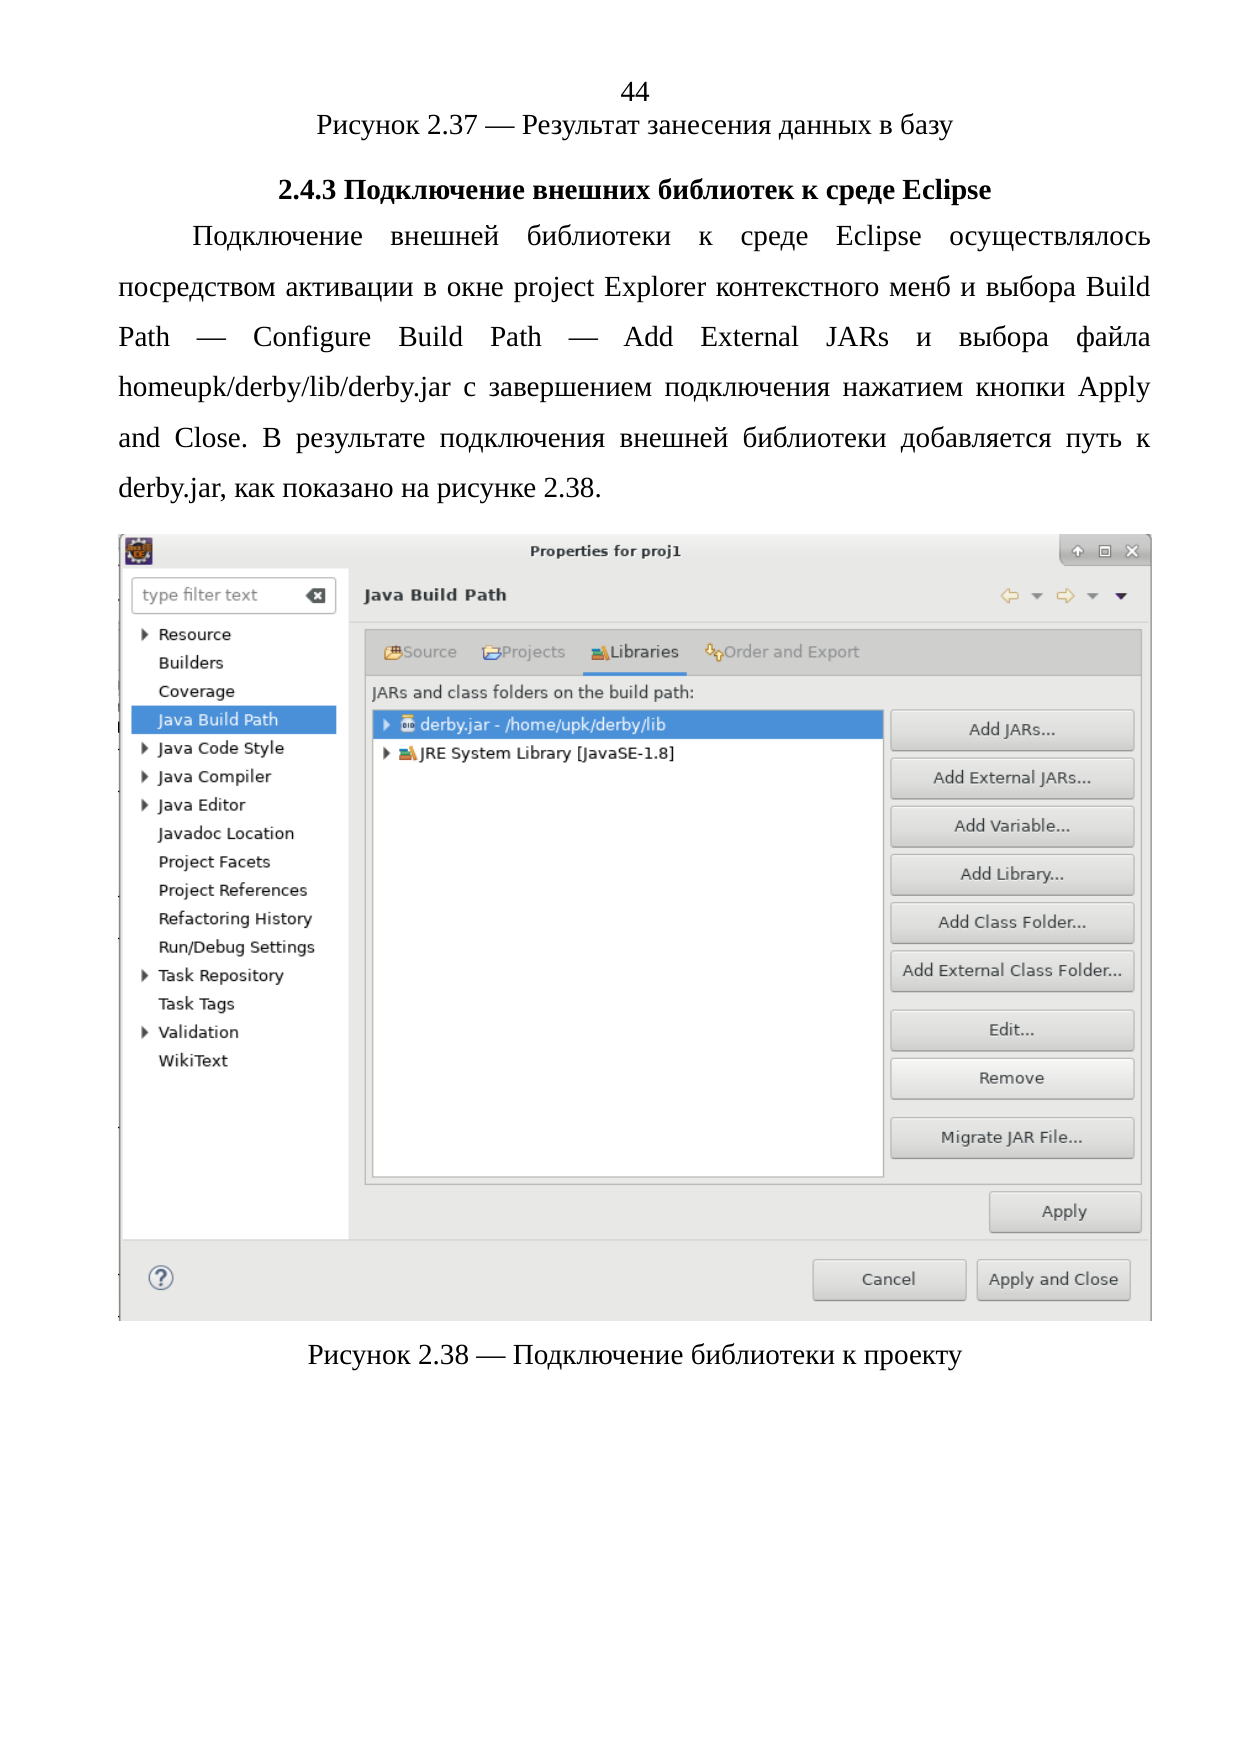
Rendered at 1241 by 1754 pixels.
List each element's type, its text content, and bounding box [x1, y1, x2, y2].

text [118, 520, 1152, 534]
text Рисунок 2.38 — Подключение библиотеки к проекту [118, 1321, 1152, 1370]
picture [118, 534, 1152, 1321]
text Подключение внешней библиотеки к среде Eclipse осуществлялось посредством активации в окне project Explorer контекстного менб и выбора Build Path — Configure Build Path — Add External JARs и выбора файла homeupk/derby/lib/derby.jar с завершением подключения нажатием кнопки Apply and Close. В результате подключения внешней библиотеки добавляется путь к derby.jar, как показано на рисунке 2.38. [118, 218, 1152, 503]
subtitle 2.4.3 Подключение внешних библиотек к среде Eclipse [118, 172, 1152, 206]
text Рисунок 2.37 — Результат занесения данных в базу [118, 107, 1152, 141]
